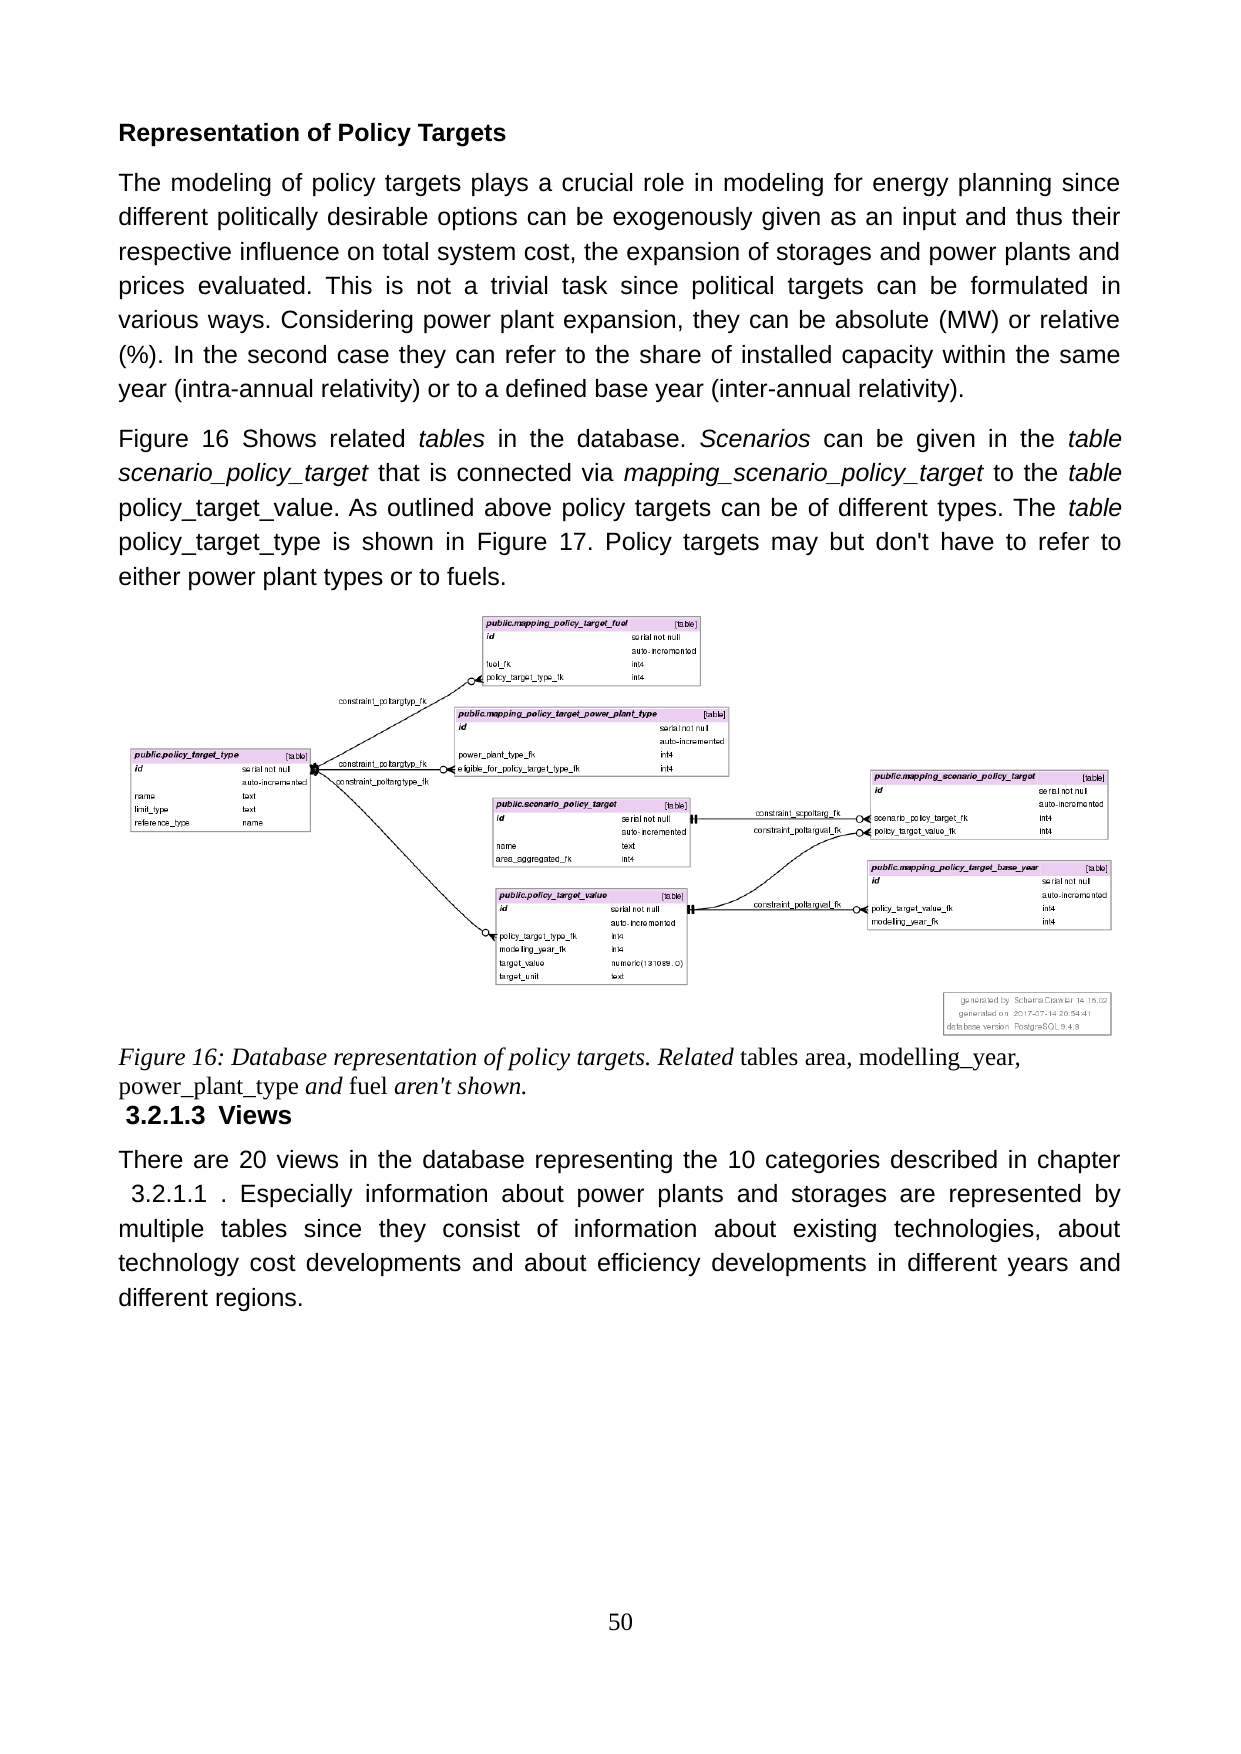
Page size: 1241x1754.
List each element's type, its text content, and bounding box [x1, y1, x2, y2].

picture [118, 608, 1123, 1043]
text Figure 16: Database representation of policy targets. Related tables area, modelling_year, power_plant_type and fuel aren't shown. [118, 1043, 1122, 1100]
text Figure 16 Shows related tables in the database. Scenarios can be given in the table scenario_policy_target that is connected via mapping_scenario_policy_target to the table policy_target_value. As outlined above policy targets can be of different types. The table policy_target_type is shown in Figure 17. Policy targets may but don't have to refer to either power plant types or to fuels. [118, 424, 1122, 591]
text Representation of Policy Targets [118, 118, 1122, 147]
text The modeling of policy targets plays a crucial role in modeling for energy planning since different politically desirable options can be exogenously given as an input and thus their respective influence on total system cost, the expansion of storages and power plants and prices evaluated. This is not a trivial task since political targets can be formulated in various ways. Considering power plant expansion, they can be absolute (MW) or relative (%). In the second case they can refer to the share of installed capacity within the same year (intra-annual relativity) or to a defined base year (inter-annual relativity). [118, 168, 1122, 403]
subtitle Views [118, 1100, 1122, 1130]
text There are 20 views in the database representing the 10 categories described in chapter 3.2.1.1. Especially information about power plants and storages are represented by multiple tables since they consist of information about existing technologies, about technology cost developments and about efficiency developments in different years and different regions. [118, 1145, 1122, 1312]
